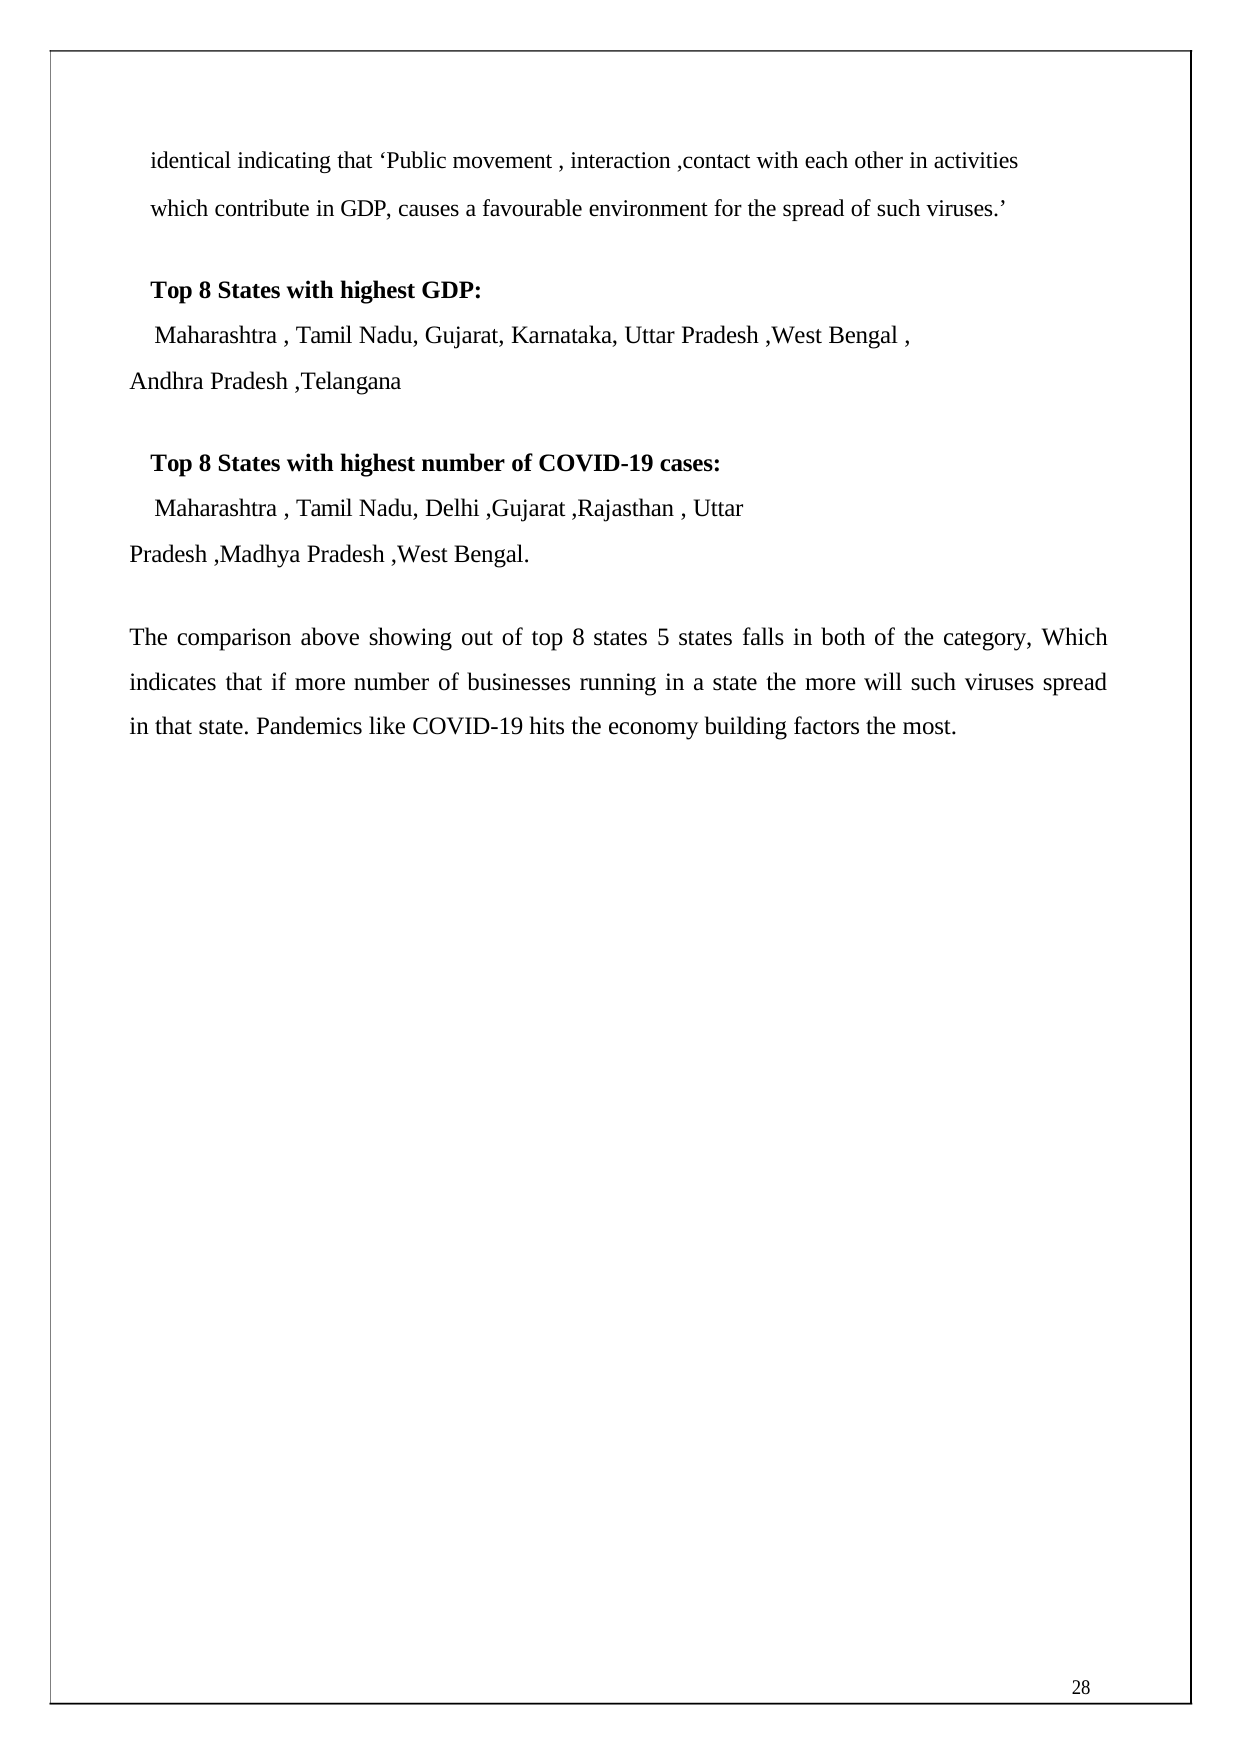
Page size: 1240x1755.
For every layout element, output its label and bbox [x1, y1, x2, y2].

picture [47, 47, 1193, 1706]
